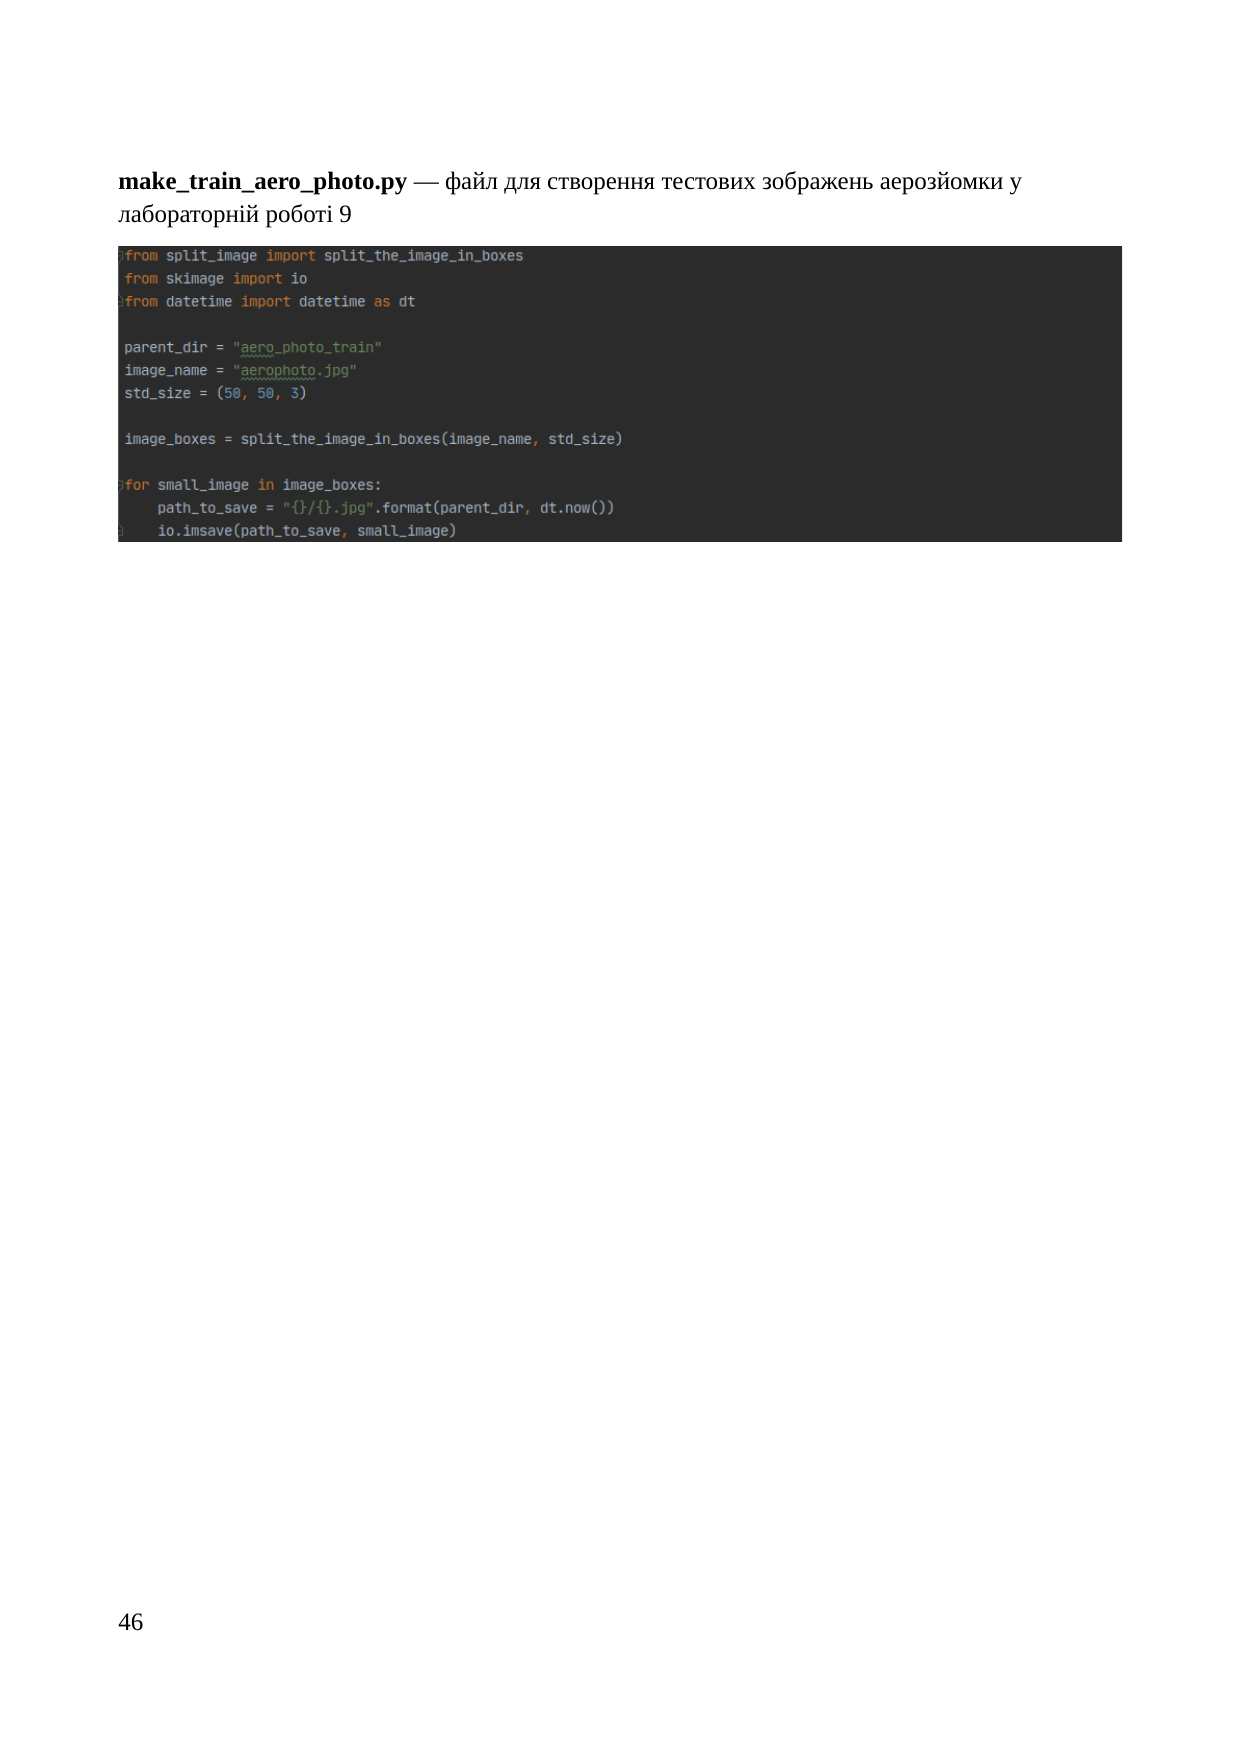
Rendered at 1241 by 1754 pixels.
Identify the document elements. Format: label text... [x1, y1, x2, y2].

text make_train_aero_photo.py — файл для створення тестових зображень аерозйомки у лабораторній роботі 9 [118, 166, 1122, 227]
picture [118, 246, 1123, 542]
